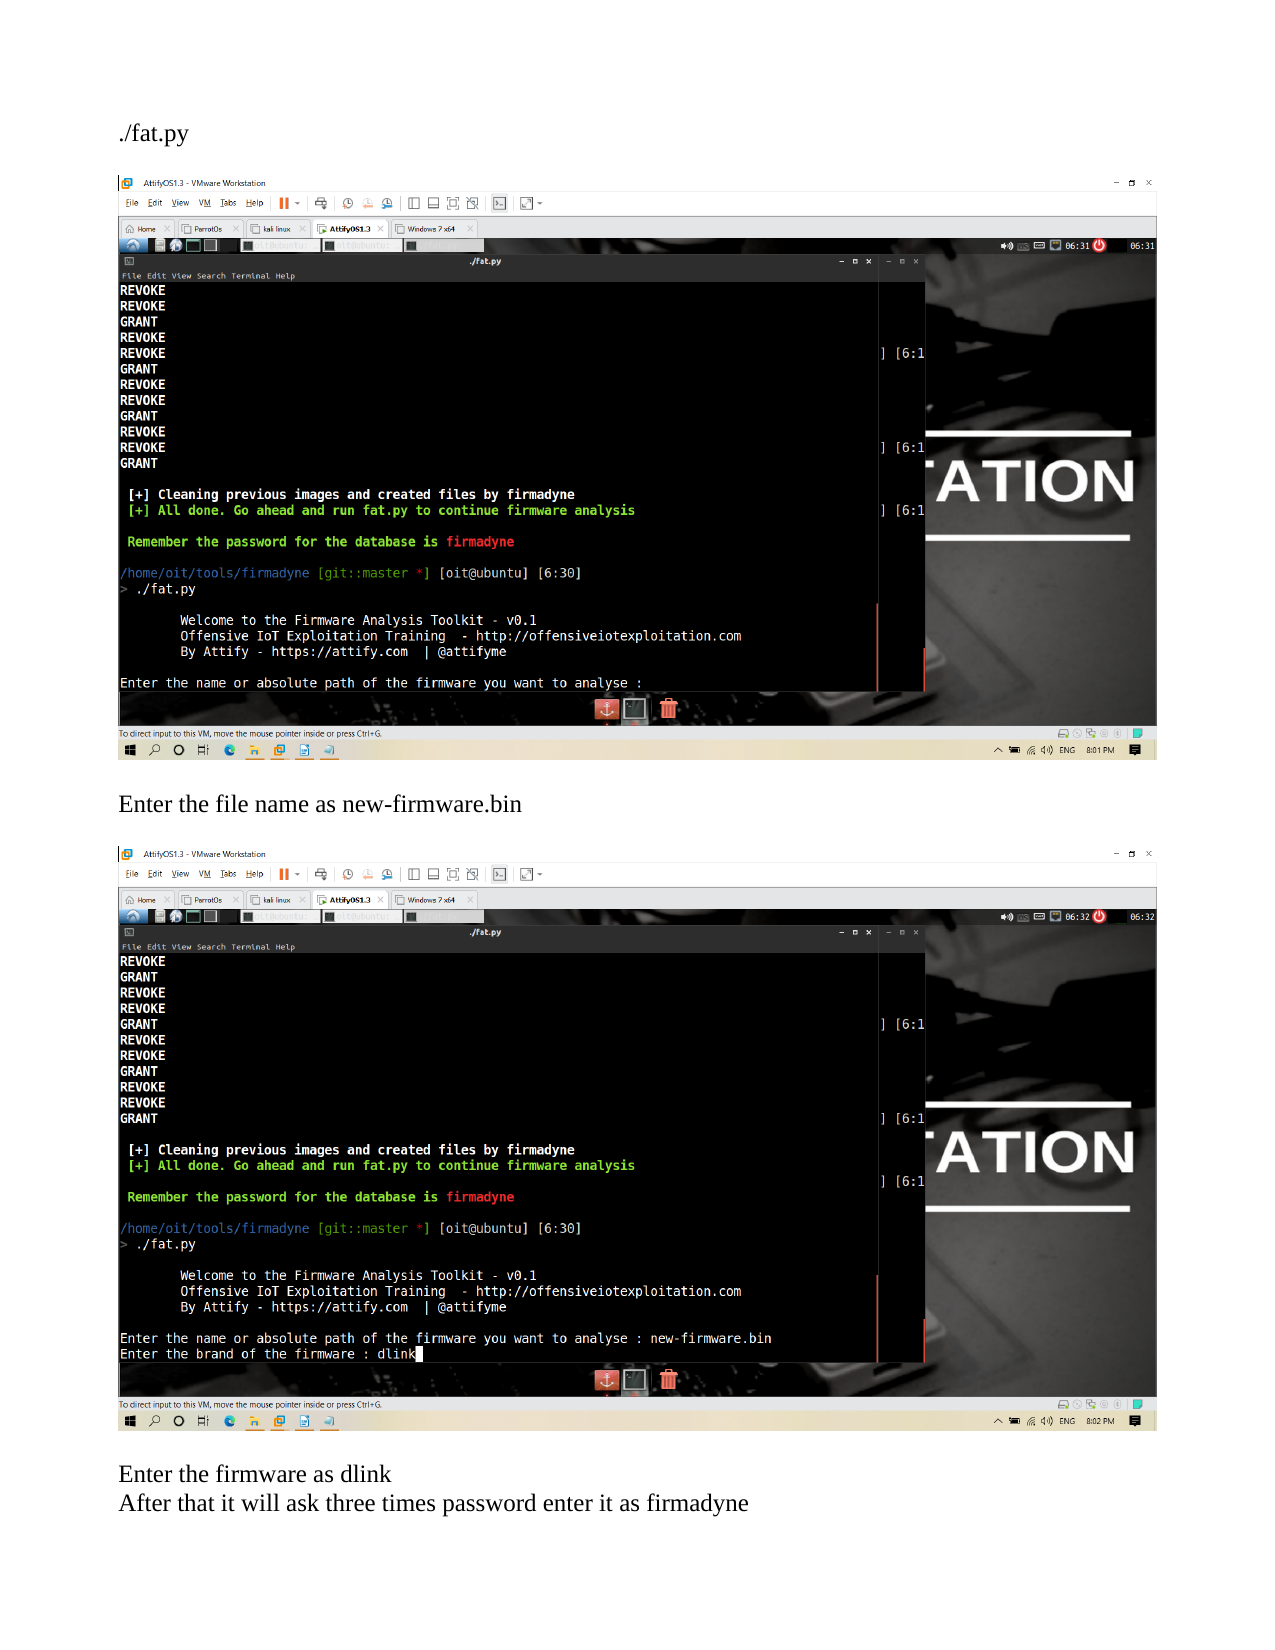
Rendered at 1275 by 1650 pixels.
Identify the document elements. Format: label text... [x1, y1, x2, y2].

text Enter the file name as new-firmware.bin [118, 789, 1157, 817]
picture [118, 846, 1157, 1431]
text Enter the firmware as dlink [118, 1459, 1157, 1488]
text After that it will ask three times password enter it as firmadyne [118, 1488, 1157, 1517]
picture [118, 175, 1157, 760]
text ./fat.py [118, 118, 1157, 147]
